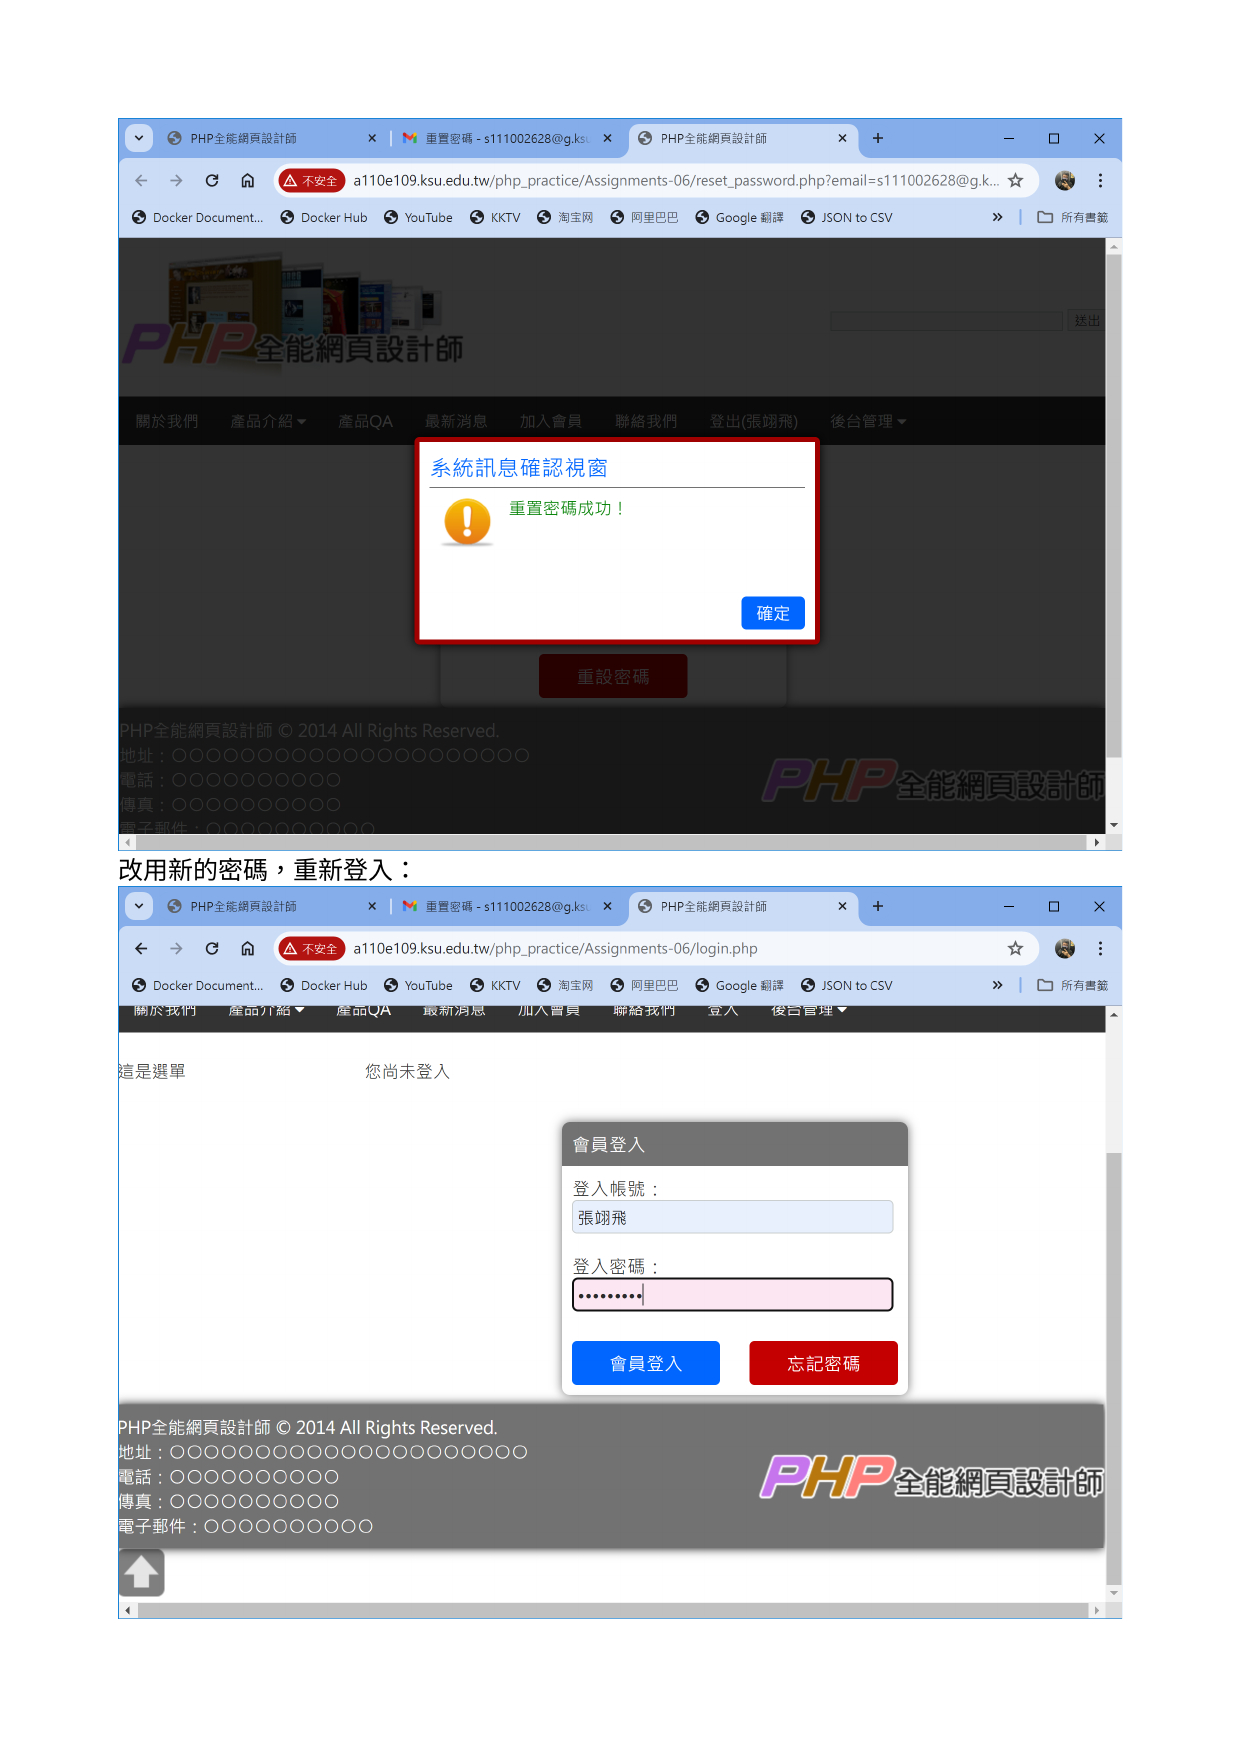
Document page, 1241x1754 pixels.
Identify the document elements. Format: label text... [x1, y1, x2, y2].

text 改用新的密碼，重新登入： [118, 851, 1122, 886]
